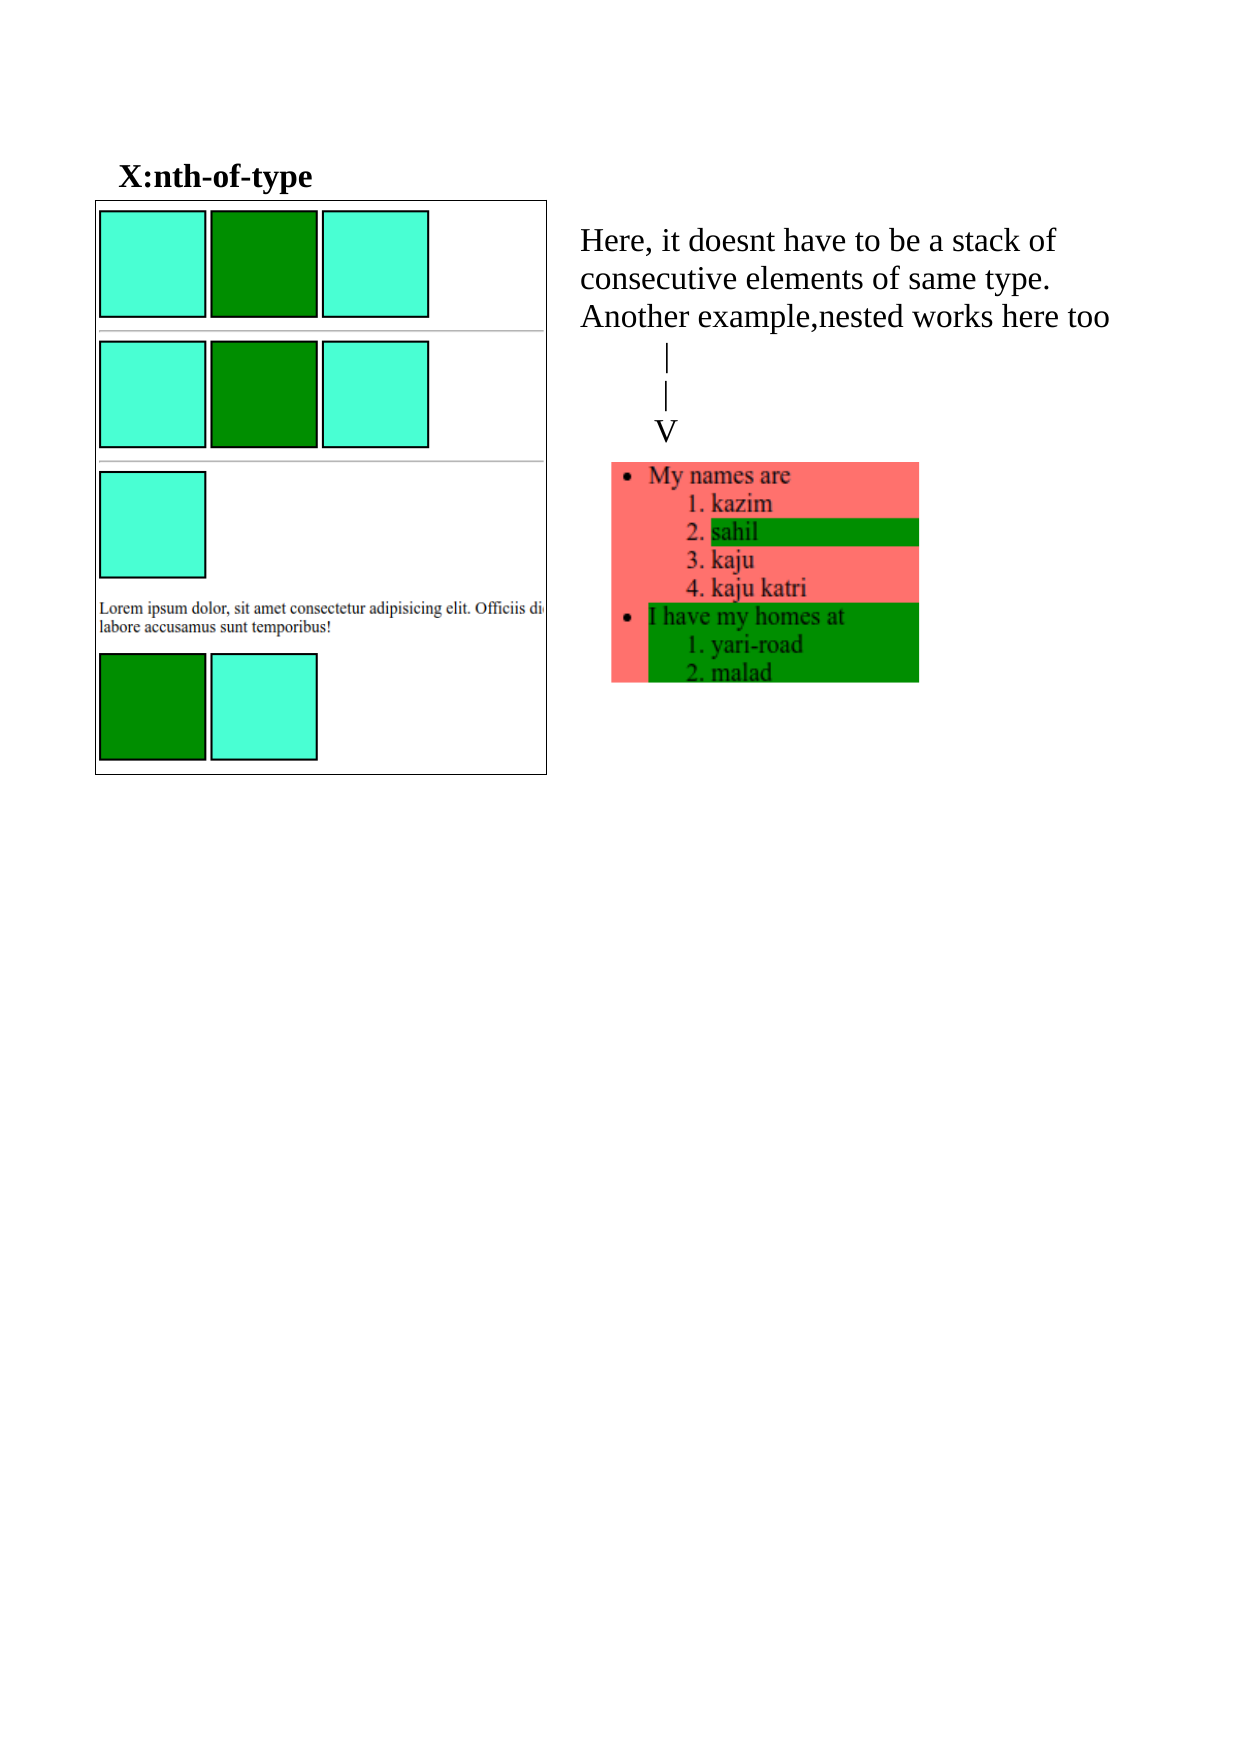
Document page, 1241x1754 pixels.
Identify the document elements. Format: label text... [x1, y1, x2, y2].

picture [611, 462, 920, 686]
text X:nth-of-type [118, 156, 1122, 195]
